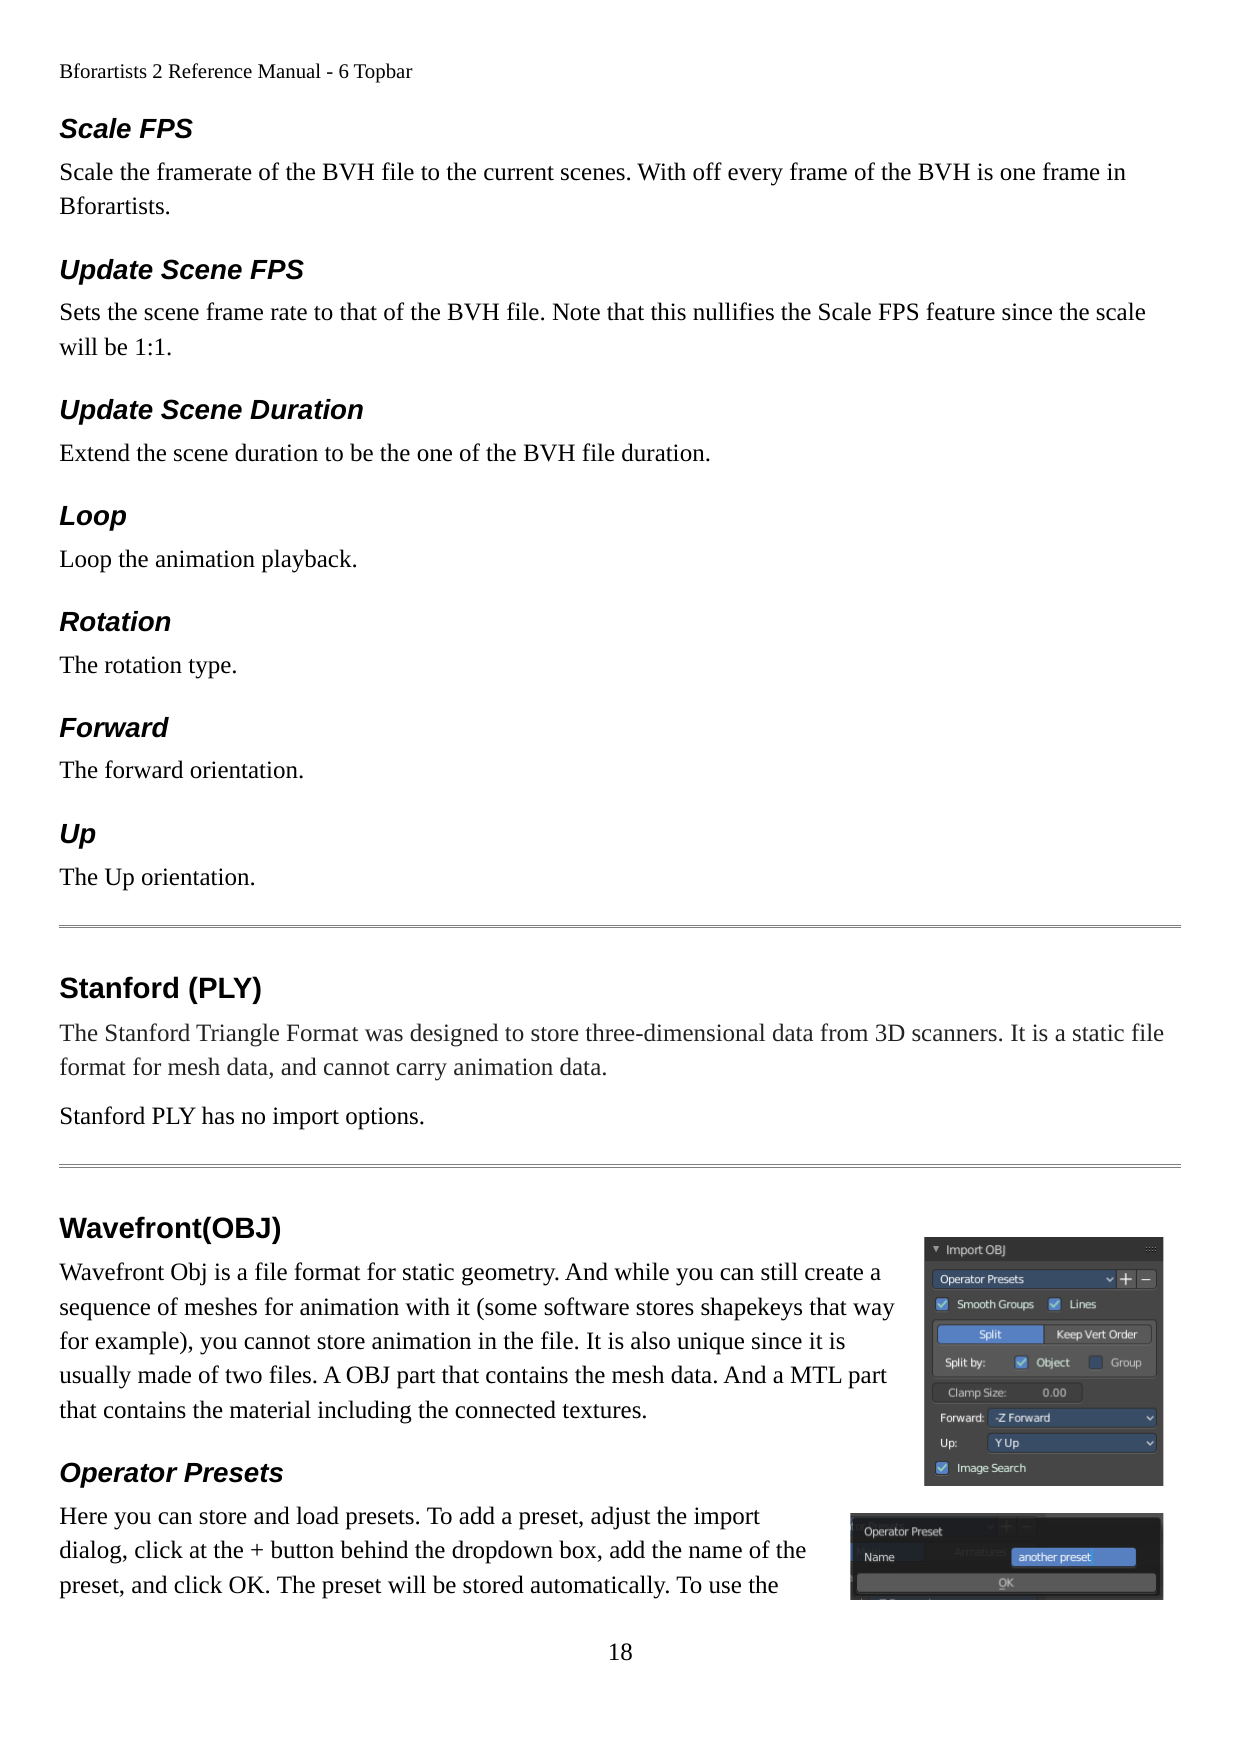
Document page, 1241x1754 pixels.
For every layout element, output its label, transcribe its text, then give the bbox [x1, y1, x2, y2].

text Stanford PLY has no import options. [59, 1101, 1181, 1130]
picture [850, 1513, 1164, 1600]
subtitle Scale FPS [59, 113, 1181, 144]
subtitle Update Scene Duration [59, 393, 1181, 425]
text Sets the scene frame rate to that of the BVH file. Note that this nullifies the Scale FPS feature since the scale will be 1:1. [59, 297, 1181, 361]
text Here you can store and load presets. To add a preset, adjust the import dialog, click at the + button behind the dropdown box, add the name of the preset, and click OK. The preset will be stored automatically. To use the [59, 1501, 1181, 1599]
subtitle Stanford (PLY) [59, 971, 1181, 1005]
subtitle Operator Presets [59, 1457, 1181, 1488]
subtitle Rotation [59, 605, 1181, 637]
text Scale the framerate of the BVH file to the current scenes. With off every frame of the BVH is one frame in Bforartists. [59, 157, 1181, 220]
subtitle Loop [59, 499, 1181, 531]
subtitle Forward [59, 711, 1181, 743]
text Loop the animation playback. [59, 544, 1181, 572]
subtitle Up [59, 817, 1181, 849]
picture [924, 1237, 1164, 1486]
subtitle Update Scene FPS [59, 253, 1181, 285]
text Wavefront Obj is a file format for static geometry. And while you can still create a sequence of meshes for animation with it (some software stores shapekeys that way for example), you cannot store animation in the file. It is also unique since it is usually made of two files. A OBJ part that contains the mesh data. And a MTL part that contains the material including the connected textures. [59, 1257, 924, 1424]
text The Stanford Triangle Format was designed to store three-dimensional data from 3D scanners. It is a static file format for mesh data, and cannot carry animation data. [59, 1018, 1181, 1081]
text The Up orientation. [59, 862, 1181, 890]
text Extend the scene duration to be the one of the BVH file duration. [59, 438, 1181, 467]
text The forward orientation. [59, 756, 1181, 784]
text The rotation type. [59, 650, 1181, 678]
subtitle Wavefront(OBJ) [59, 1211, 1181, 1245]
